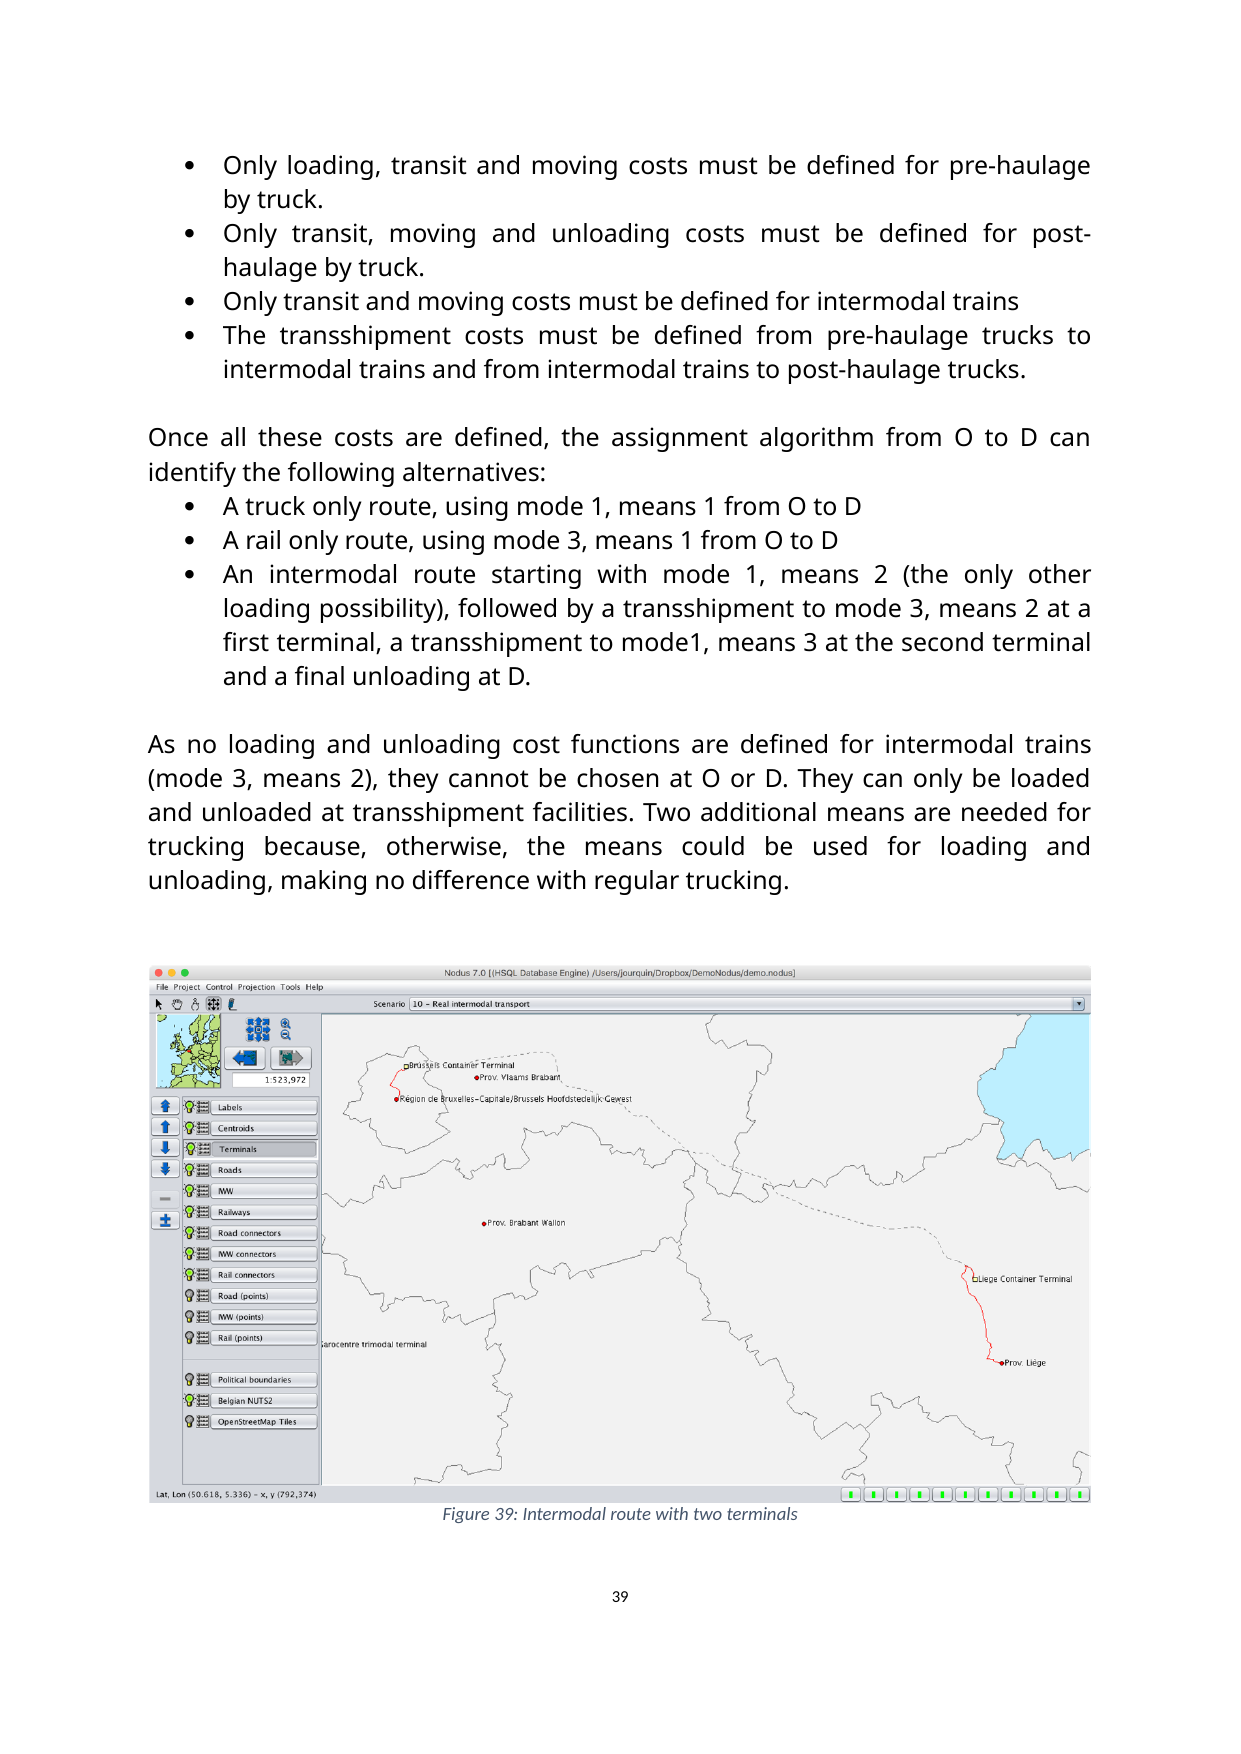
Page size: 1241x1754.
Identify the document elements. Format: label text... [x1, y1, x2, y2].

text Once all these costs are defined, the assignment algorithm from O to D can identify the following alternatives: [148, 420, 1093, 488]
list An intermodal route starting with mode 1, means 2 (the only other loading possibility), followed by a transshipment to mode 3, means 2 at a first terminal, a transshipment to mode1, means 3 at the second terminal and a final unloading at D. [185, 556, 1093, 693]
list Only transit and moving costs must be defined for intermodal trains [185, 284, 1093, 318]
picture [149, 965, 1091, 1503]
list The transshipment costs must be defined from pre-haulage trucks to intermodal trains and from intermodal trains to post-haulage trucks. [185, 318, 1093, 386]
list A truck only route, using mode 1, means 1 from O to D [185, 488, 1093, 522]
text As no loading and unloading cost functions are defined for intermodal trains (mode 3, means 2), they cannot be chosen at O or D. They can only be loaded and unloaded at transshipment facilities. Two additional means are needed for trucking because, otherwise, the means could be used for loading and unloading, making no difference with regular trucking. [148, 727, 1093, 897]
list Only transit, moving and unloading costs must be defined for post-haulage by truck. [185, 216, 1093, 284]
text Figure 39: Intermodal route with two terminals [148, 1503, 1093, 1526]
list Only loading, transit and moving costs must be defined for pre-haulage by truck. [185, 148, 1093, 216]
list A rail only route, using mode 3, means 1 from O to D [185, 522, 1093, 556]
